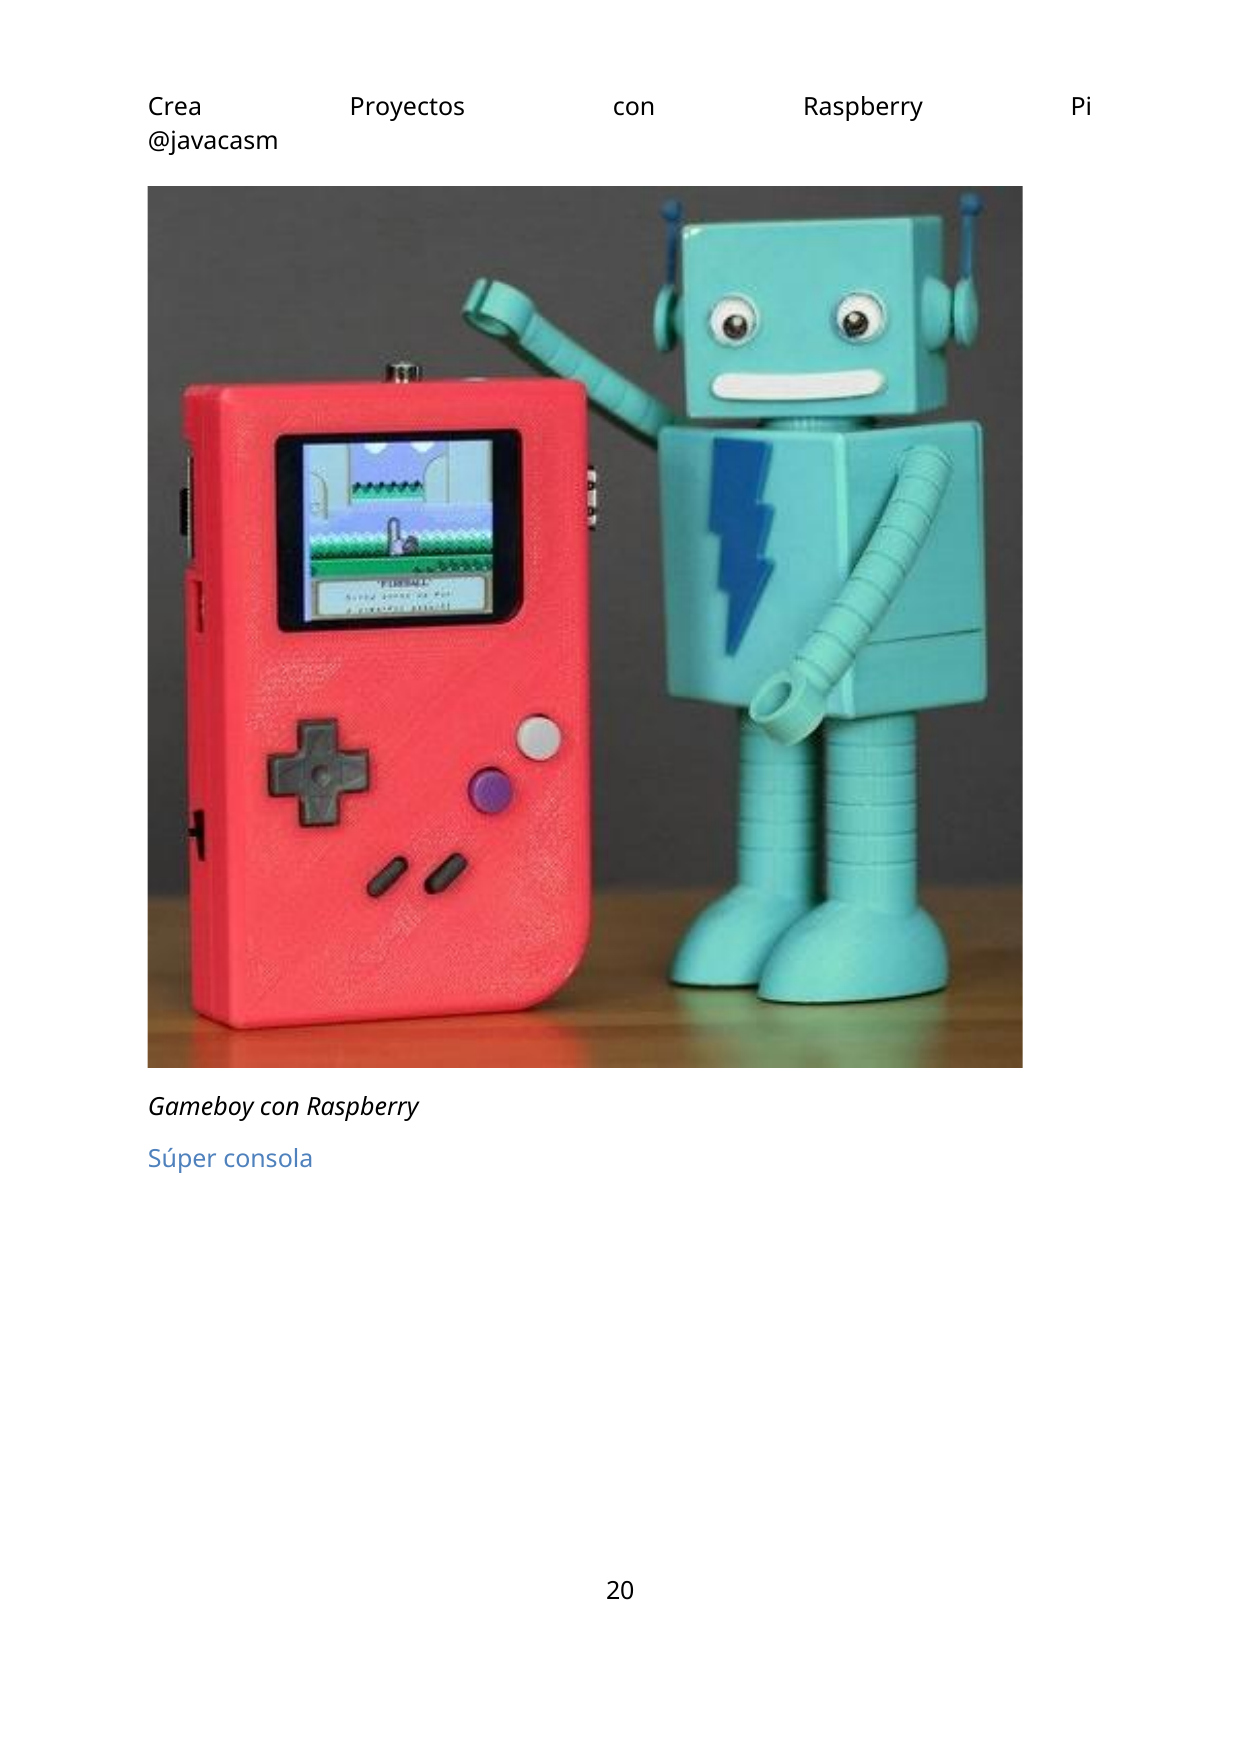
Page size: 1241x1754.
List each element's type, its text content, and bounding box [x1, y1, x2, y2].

text Súper consola [148, 1141, 1093, 1175]
text Gameboy con Raspberry [148, 1088, 1093, 1122]
picture [147, 186, 1023, 1068]
